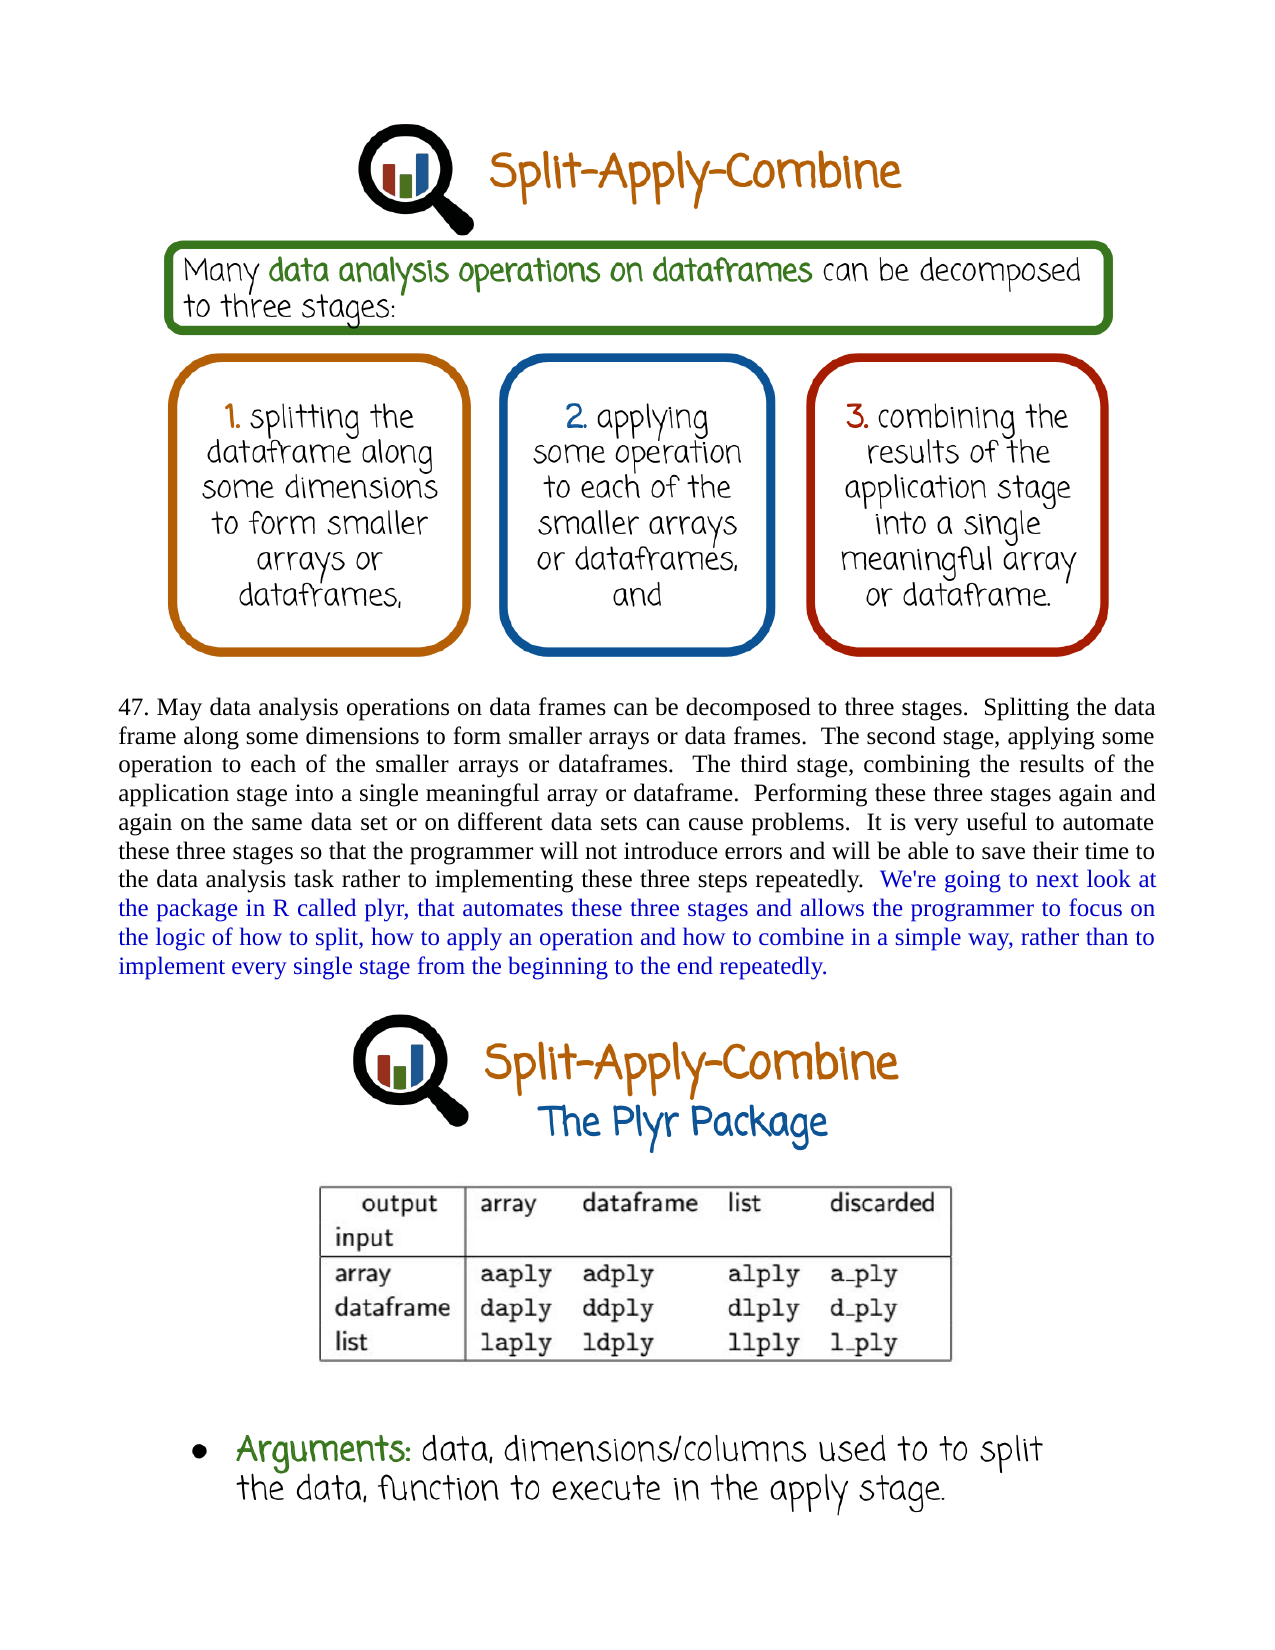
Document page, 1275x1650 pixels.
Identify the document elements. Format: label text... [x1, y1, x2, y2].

picture [118, 1008, 1157, 1518]
text 47. May data analysis operations on data frames can be decomposed to three stages. Splitting the data frame along some dimensions to form smaller arrays or data frames. The second stage, applying some operation to each of the smaller arrays or dataframes. The third stage, combining the results of the application stage into a single meaningful array or dataframe. Performing these three stages again and again on the same data set or on different data sets can cause problems. It is very useful to automate these three stages so that the programmer will not introduce errors and will be able to save their time to the data analysis task rather to implementing these three steps repeatedly. We're going to next look at the package in R called plyr, that automates these three stages and allows the programmer to focus on the logic of how to split, how to apply an operation and how to combine in a simple way, rather than to implement every single stage from the beginning to the end repeatedly. [118, 692, 1157, 979]
picture [118, 118, 1157, 664]
